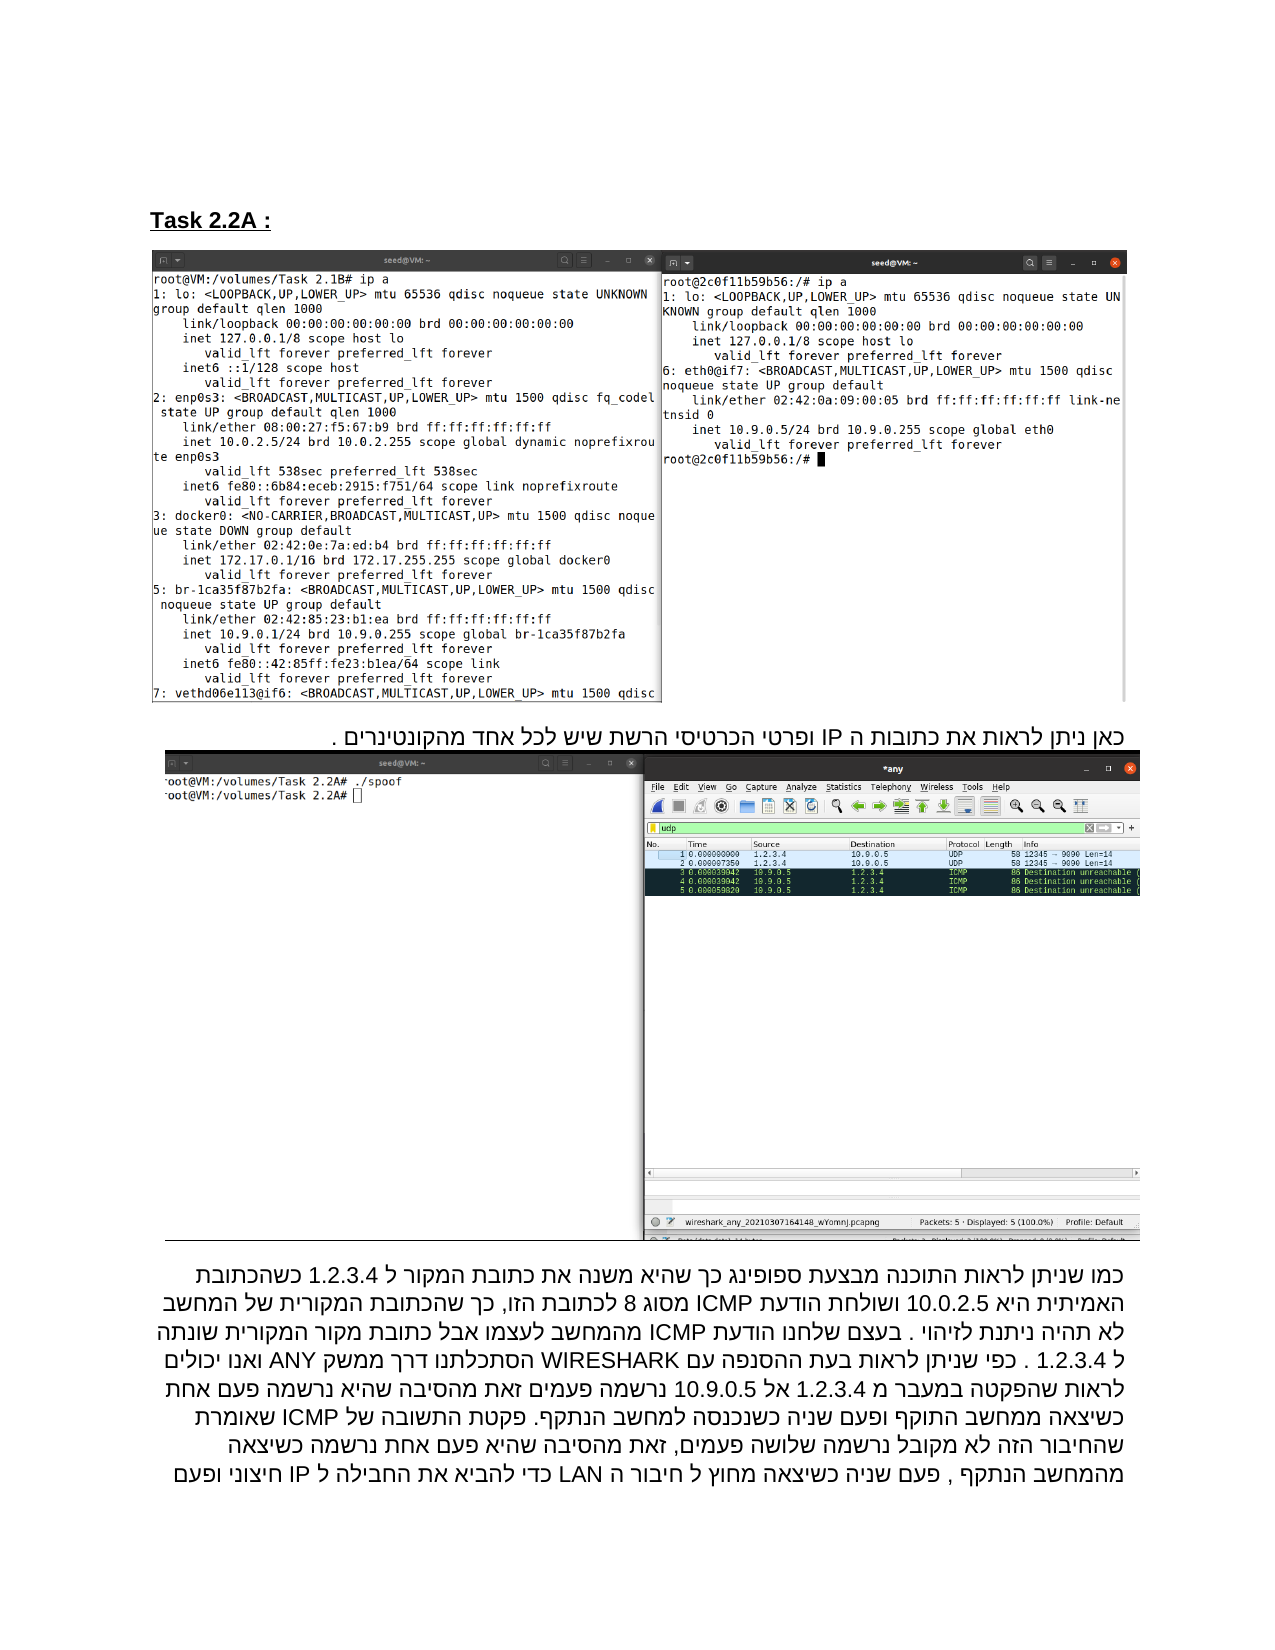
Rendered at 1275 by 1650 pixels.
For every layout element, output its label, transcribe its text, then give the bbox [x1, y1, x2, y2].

picture [165, 750, 1140, 1241]
text כמו שניתן לראות התוכנה מבצעת ספופינג כך שהיא משנה את כתובת המקור ל 1.2.3.4 כשהכתובת האמיתית היא 10.0.2.5 ושולחת הודעת ICMP מסוג 8 לכתובת הזו, כך שהכתובת המקורית של המחשב לא תהיה ניתנת לזיהוי . בעצם שלחנו הודעת ICMP מהמחשב לעצמו אבל כתובת מקור המקורית שונתה ל 1.2.3.4 . כפי שניתן לראות בעת ההסנפה עם WIRESHARK הסתכלתנו דרך ממשק ANY ואנו יכולים לראות שהפקטה במעבר מ 1.2.3.4 אל 10.9.0.5 נרשמה פעמים זאת מהסיבה שהיא נרשמה פעם אחת כשיצאה ממחשב התוקף ופעם שניה כשנכנסה למחשב הנתקף. פקטת התשובה של ICMP שאומרת שהחיבור הזה לא מקובל נרשמה שלושה פעמים, זאת מהסיבה שהיא פעם אחת נרשמה כשיצאה מהמחשב הנתקף , פעם שניה כשיצאה מחוץ ל חיבור ה LAN כדי להביא את החבילה ל IP חיצוני ופעם שלישית כאשר הפקטה עברה ב SUBNET , כלומר עבר כל ממשק שבו עברה הפקטה היא השאירה תיעוד וזאת מהסיבה שהשתמשנו בממשק ANY שנתן לנו פרספקטיבה על המתרחש ברשת הפנימית. כלומר התבוננות דרך הממשק ANY נותן לנו את האפשרות לנתר את כל תהליך מעבר הפקטות. [150, 769, 1125, 1487]
text כאן ניתן לראות את כתובות ה IP ופרטי הכרטיסי הרשת שיש לכל אחד מהקונטינרים . [150, 253, 1125, 750]
text Task 2.2A : [150, 207, 1125, 234]
picture [152, 250, 1127, 703]
